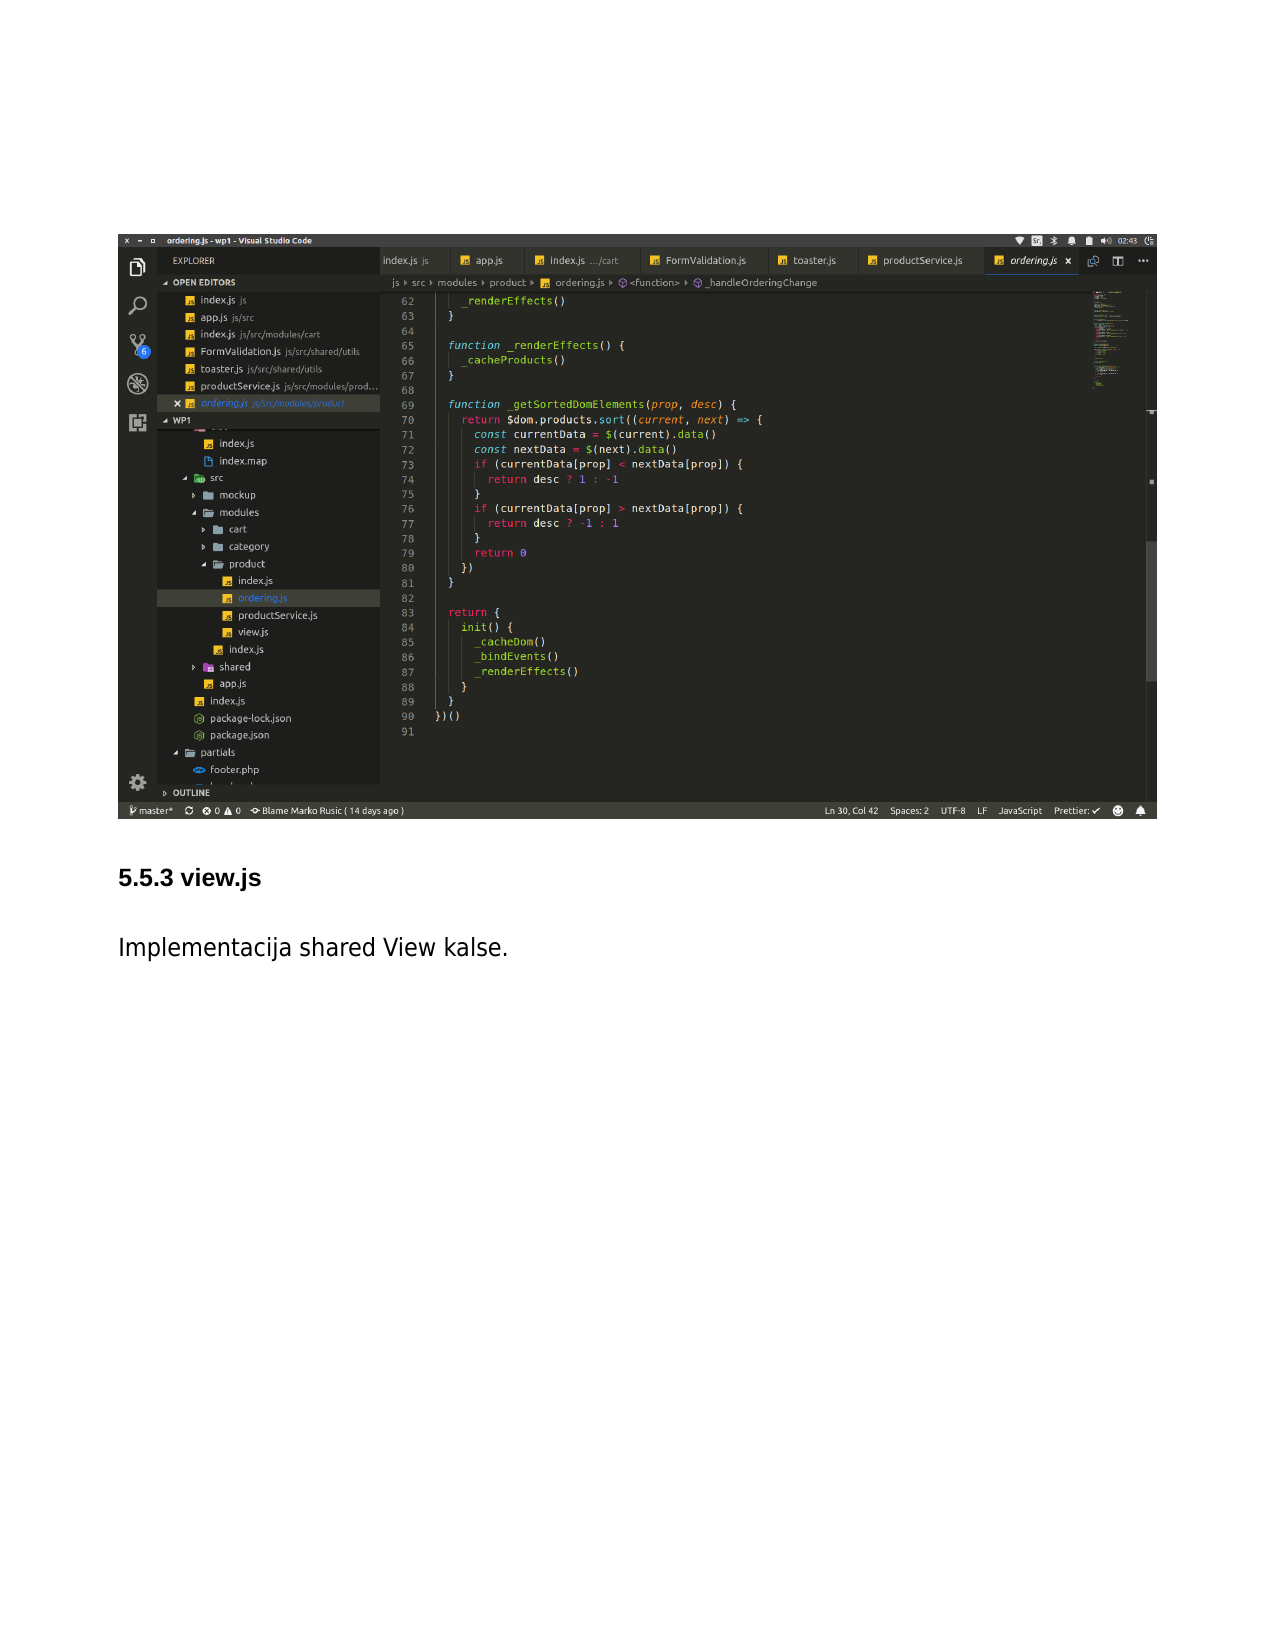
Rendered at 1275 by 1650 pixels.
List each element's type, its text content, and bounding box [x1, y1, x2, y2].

picture [118, 234, 1157, 819]
subtitle 5.5.3 view.js [118, 863, 1157, 892]
text Implementacija shared View kalse. [118, 933, 1157, 962]
